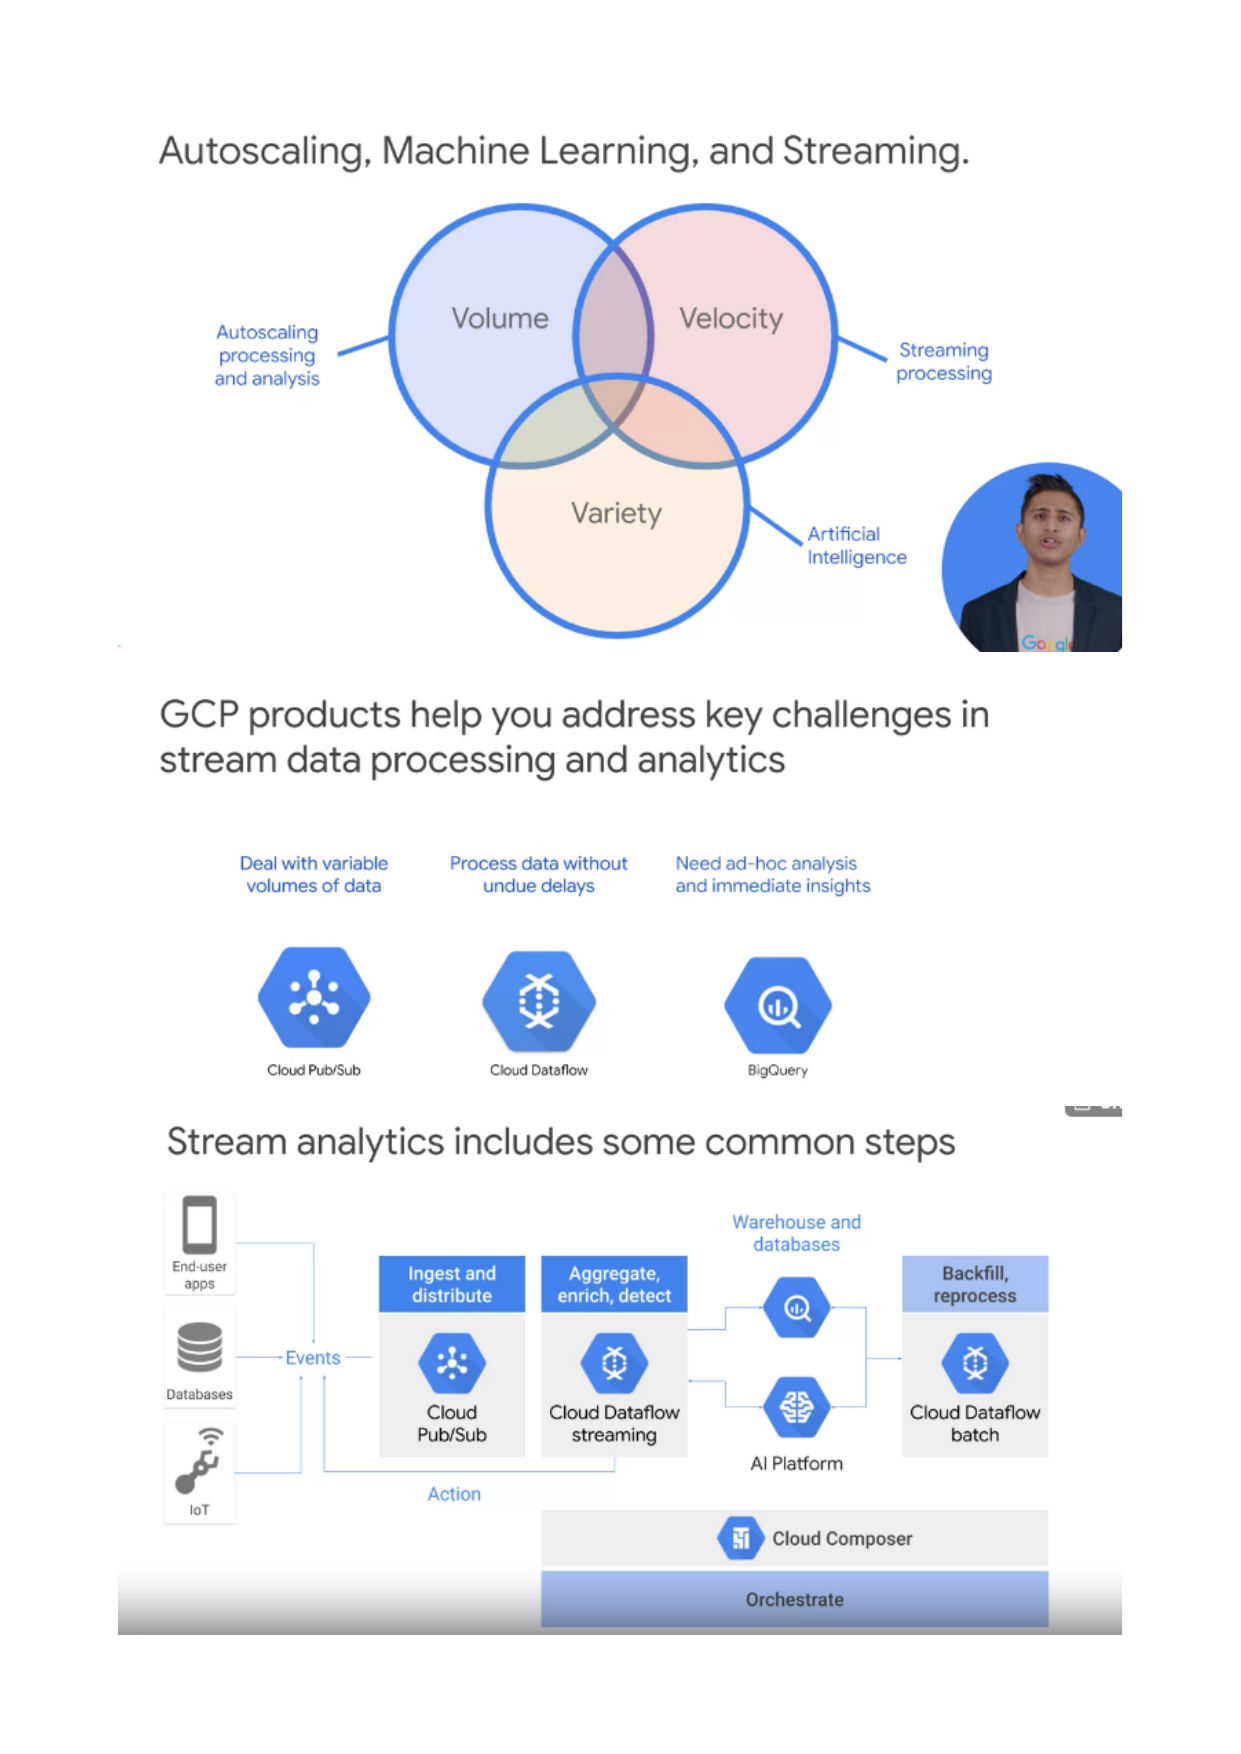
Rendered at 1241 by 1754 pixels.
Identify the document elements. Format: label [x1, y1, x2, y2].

picture [118, 680, 1123, 1635]
picture [118, 118, 1123, 652]
